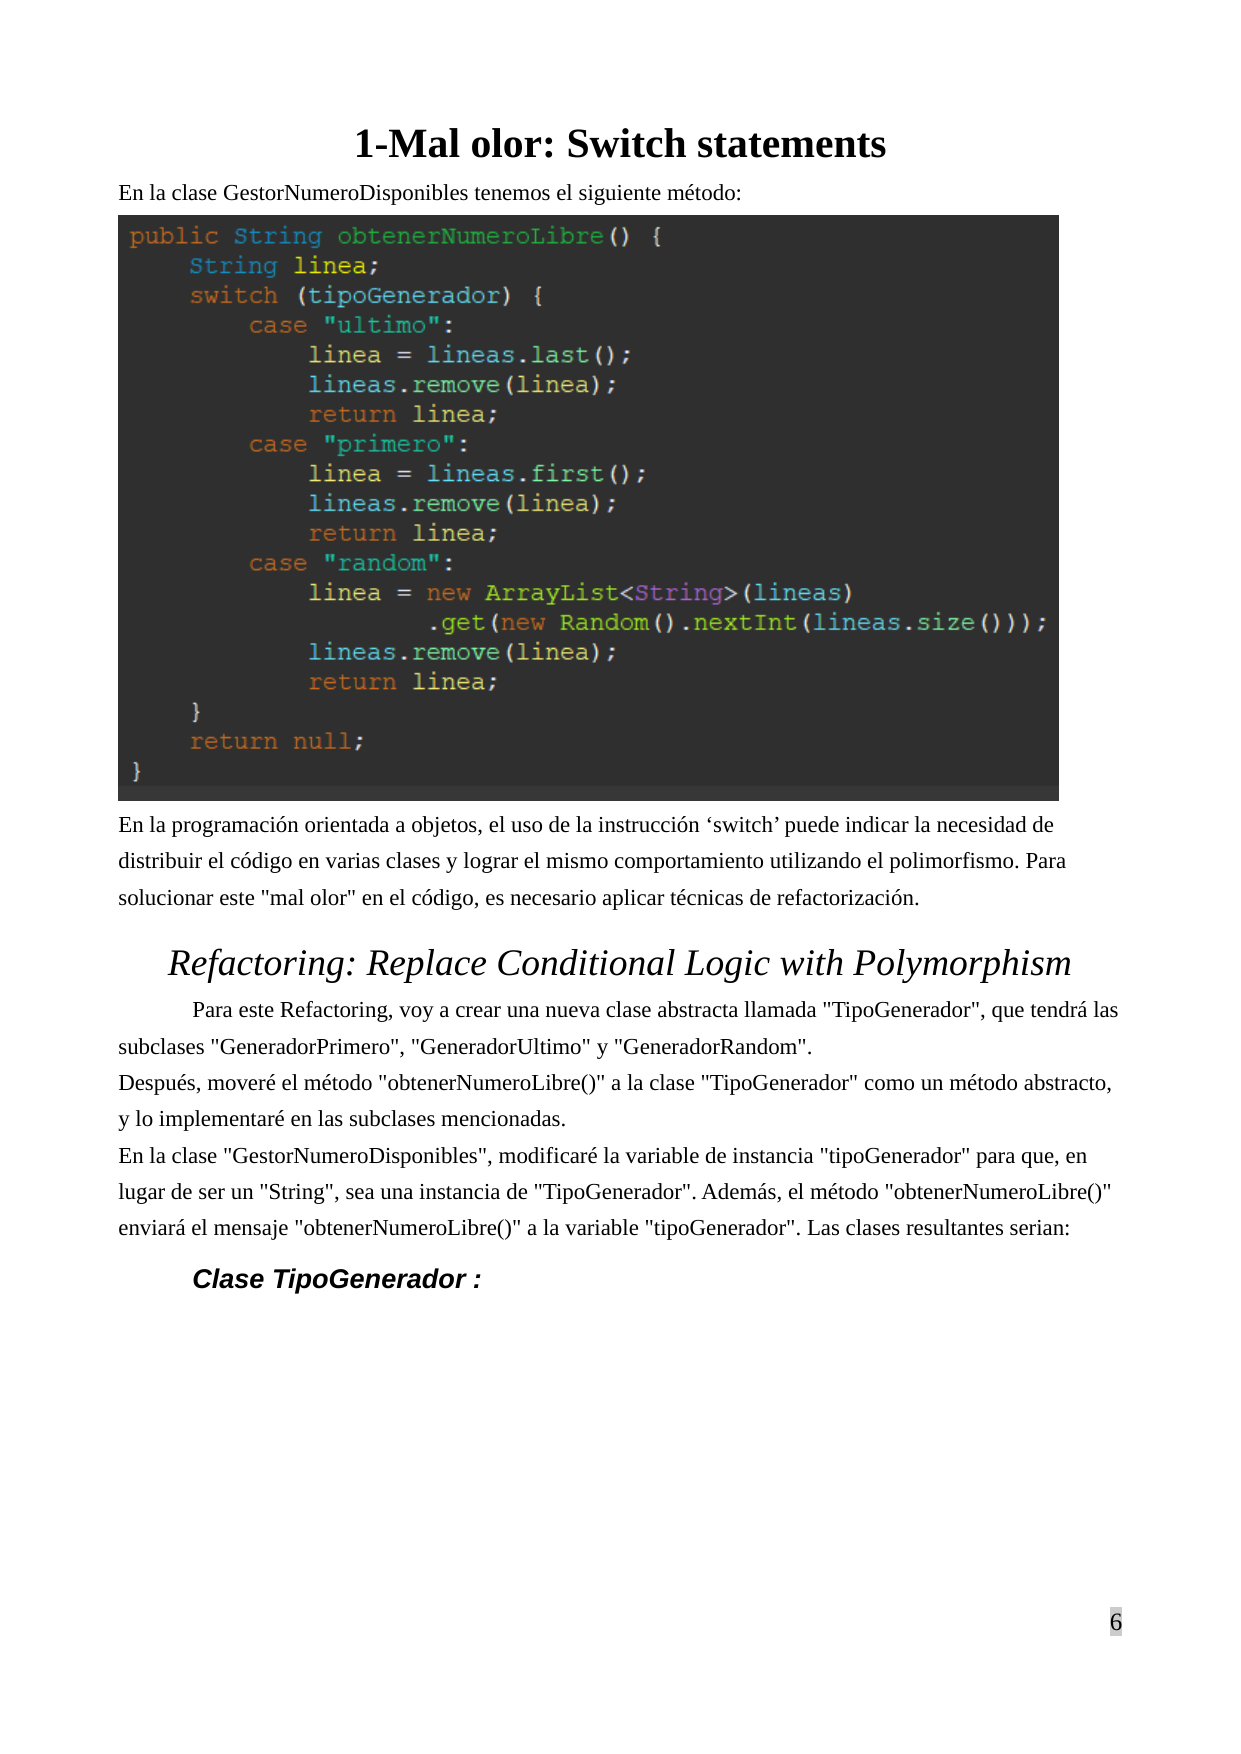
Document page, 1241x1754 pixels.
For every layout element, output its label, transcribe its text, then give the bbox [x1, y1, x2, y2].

text En la clase "GestorNumeroDisponibles", modificaré la variable de instancia "tipoGenerador" para que, en lugar de ser un "String", sea una instancia de "TipoGenerador". Además, el método "obtenerNumeroLibre()" enviará el mensaje "obtenerNumeroLibre()" a la variable "tipoGenerador". Las clases resultantes serian: [118, 1142, 1122, 1241]
text Después, moveré el método "obtenerNumeroLibre()" a la clase "TipoGenerador" como un método abstracto, y lo implementaré en las subclases mencionadas. [118, 1069, 1122, 1132]
picture [118, 215, 1059, 801]
subtitle 1-Mal olor: Switch statements [118, 118, 1122, 166]
subtitle Refactoring: Replace Conditional Logic with Polymorphism [118, 941, 1122, 984]
text En la programación orientada a objetos, el uso de la instrucción ‘switch’ puede indicar la necesidad de distribuir el código en varias clases y lograr el mismo comportamiento utilizando el polimorfismo. Para solucionar este "mal olor" en el código, es necesario aplicar técnicas de refactorización. [118, 811, 1122, 910]
text Para este Refactoring, voy a crear una nueva clase abstracta llamada "TipoGenerador", que tendrá las subclases "GeneradorPrimero", "GeneradorUltimo" y "GeneradorRandom". [118, 996, 1122, 1059]
subtitle Clase TipoGenerador : [118, 1263, 1122, 1294]
text En la clase GestorNumeroDisponibles tenemos el siguiente método: [118, 178, 1122, 205]
